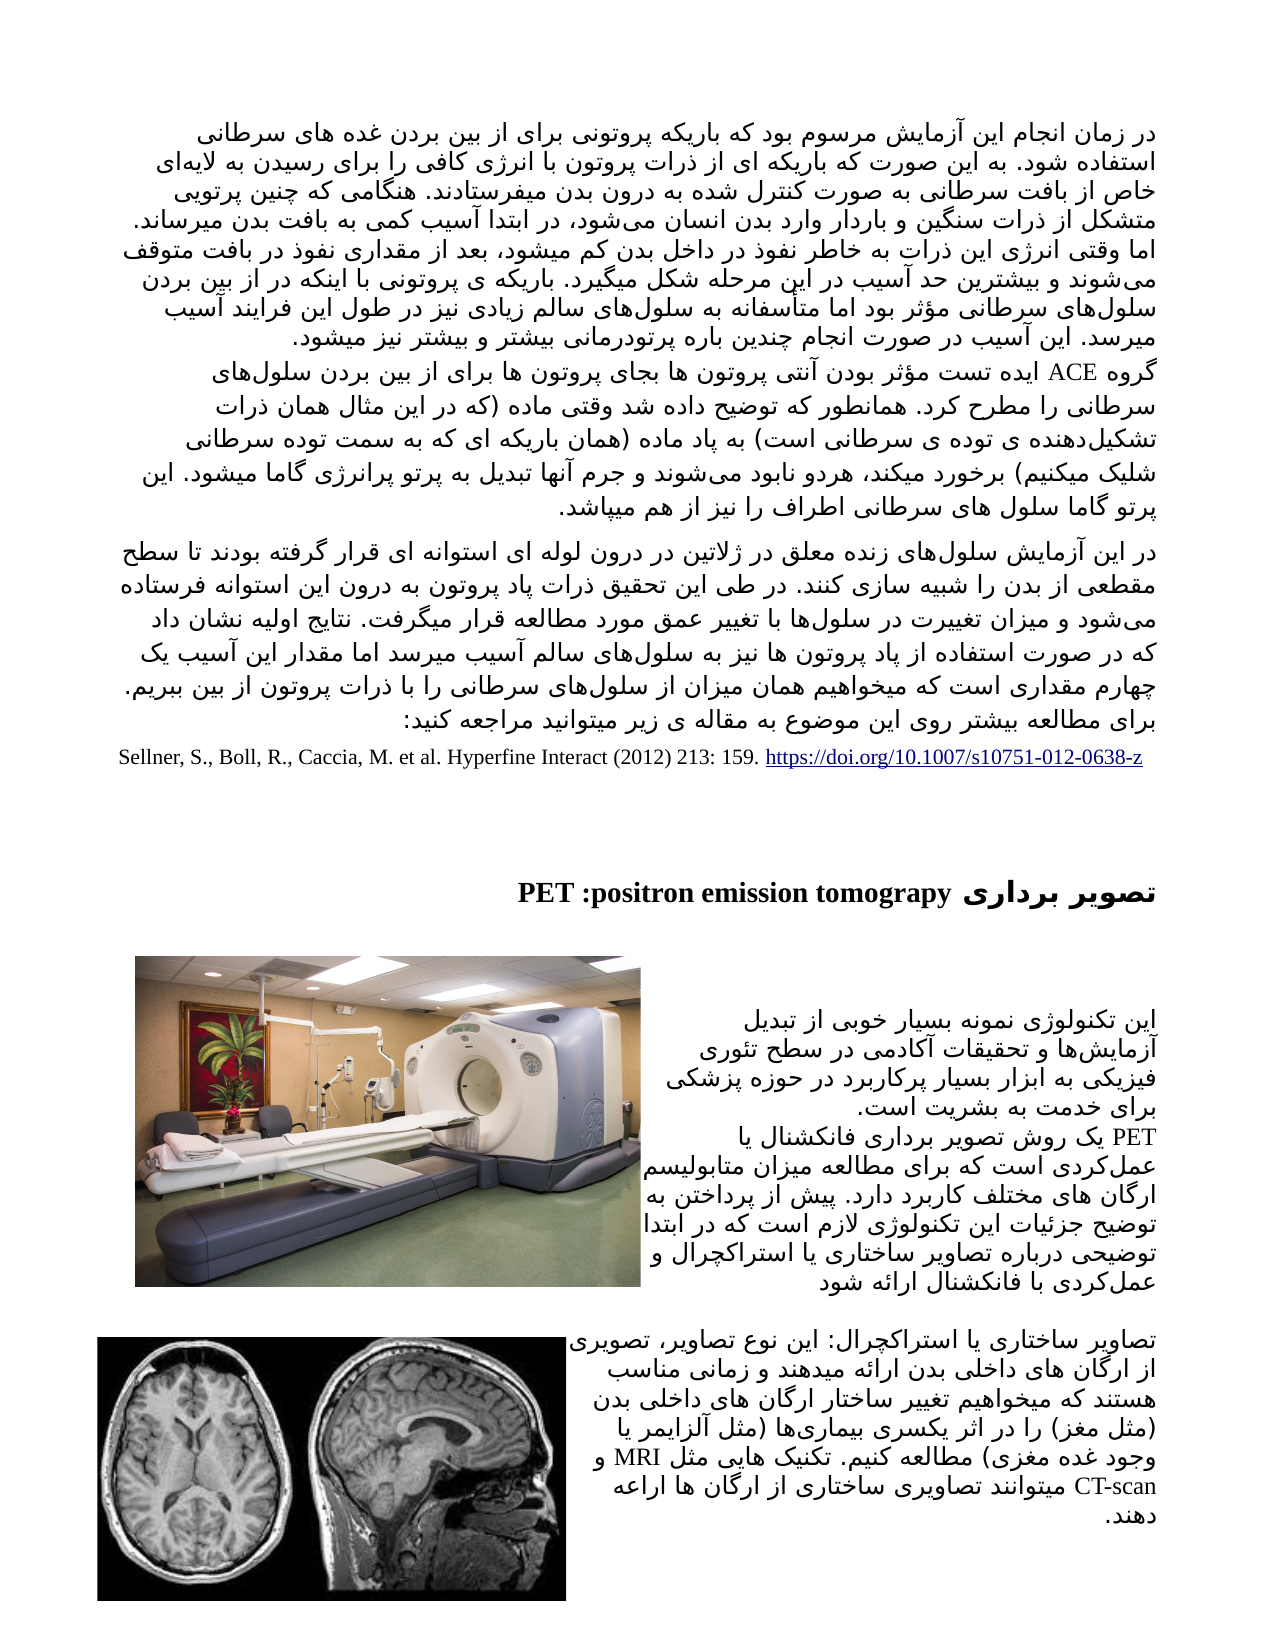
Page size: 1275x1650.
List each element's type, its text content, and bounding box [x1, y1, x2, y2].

text تصاویر ساختاری یا استراکچرال: این نوع تصاویر، تصویری از ارگان های داخلی بدن ارائه میدهند و زمانی مناسب هستند که میخواهیم تغییر ساختار ارگان های داخلی بدن (مثل مغز)‌ را در اثر یکسری بیماری‌ها (‌مثل آلزایمر یا وجود غده مغزی) مطالعه کنیم. تکنیک هایی مثل MRI و CT-scan میتوانند تصاویری ساختاری از ارگان ها اراعه دهند. [118, 1325, 1157, 1530]
picture [135, 956, 641, 1287]
picture [97, 1337, 567, 1601]
text تصویر برداری PET :positron emission tomograpy [118, 875, 1157, 909]
text این تکنولوژی نمونه بسیار خوبی از تبدیل آزمایش‌ها و تحقیقات آکادمی در سطح تئوری فیزیکی به ابزار بسیار پرکاربرد در حوزه پزشکی برای خدمت به بشریت است. [641, 1005, 1157, 1122]
text در این آزمایش سلول‌های زنده معلق در ژلاتین در درون لوله ای استوانه ای قرار گرفته بودند تا سطح مقطعی از بدن را شبیه سازی کنند. در طی این تحقیق ذرات پاد پروتون به درون این استوانه فرستاده می‌شود و میزان تغییرت در سلول‌ها با تغییر عمق مورد مطالعه قرار میگرفت. نتایج اولیه نشان داد که در صورت استفاده از پاد پروتون ها نیز به سلول‌های سالم آسیب میرسد اما مقدار این آسیب یک چهارم مقداری است که میخواهیم همان میزان از سلول‌های سرطانی را با ذرات پروتون از بین ببریم. برای مطالعه بیشتر روی این موضوع به مقاله ی زیر میتوانید مراجعه کنید: [118, 537, 1157, 734]
text در زمان انجام این آزمایش مرسوم بود که باریکه پروتونی برای از بین بردن غده های سرطانی استفاده شود. به این صورت که باریکه ای از ذرات پروتون با انرژی کافی را برای رسیدن به لایه‌ای خاص از بافت سرطانی به صورت کنترل شده به درون بدن میفرستادند. هنگامی که چنین پرتویی متشکل از ذرات سنگین و باردار وارد بدن انسان می‌شود، در ابتدا آسیب کمی به بافت بدن میرساند. اما وقتی انرژی این ذرات به خاطر نفوذ در داخل بدن کم میشود، بعد از مقداری نفوذ در بافت متوقف می‌شوند و بیشترین حد آسیب در این مرحله شکل میگیرد. باریکه ی پروتونی با اینکه در از بین بردن سلول‌های سرطانی مؤثر بود اما متأسفانه به سلول‌های سالم زیادی نیز در طول این فرایند آسیب میرسد. این آسیب در صورت انجام چندین باره پرتودرمانی بیشتر و بیشتر نیز میشود. [118, 118, 1157, 351]
text توضیحی درباره تصاویر ساختاری یا استراکچرال و عمل‌کردی با فانکشنال ارائه شود [118, 1238, 1157, 1297]
text PET یک روش تصویر برداری فانکشنال یا عمل‌کردی است که برای مطالعه میزان متابولیسم ارگان های مختلف کاربرد دارد. پیش از پرداختن به توضیح جزئیات این تکنولوژی لازم است که در ابتدا [641, 1122, 1157, 1238]
text Sellner, S., Boll, R., Caccia, M. et al. Hyperfine Interact (2012) 213: 159. https://doi.org/10.1007/s10751-012-0638-z [118, 744, 1157, 769]
text گروه ACE ایده تست مؤثر بودن آنتی پروتون ها بجای پروتون ها برای از بین بردن سلول‌های سرطانی را مطرح کرد. همانطور که توضیح داده شد وقتی ماده (که در این مثال همان ذرات تشکیل‌دهنده ی توده ی سرطانی است) به پاد ماده (همان باریکه ای که به سمت توده سرطانی شلیک میکنیم)‌ برخورد میکند، هردو نابود می‌شوند و جرم آنها تبدیل به پرتو پرانرژی گاما میشود. این پرتو گاما سلول های سرطانی اطراف را نیز از هم میپاشد. [118, 357, 1157, 521]
